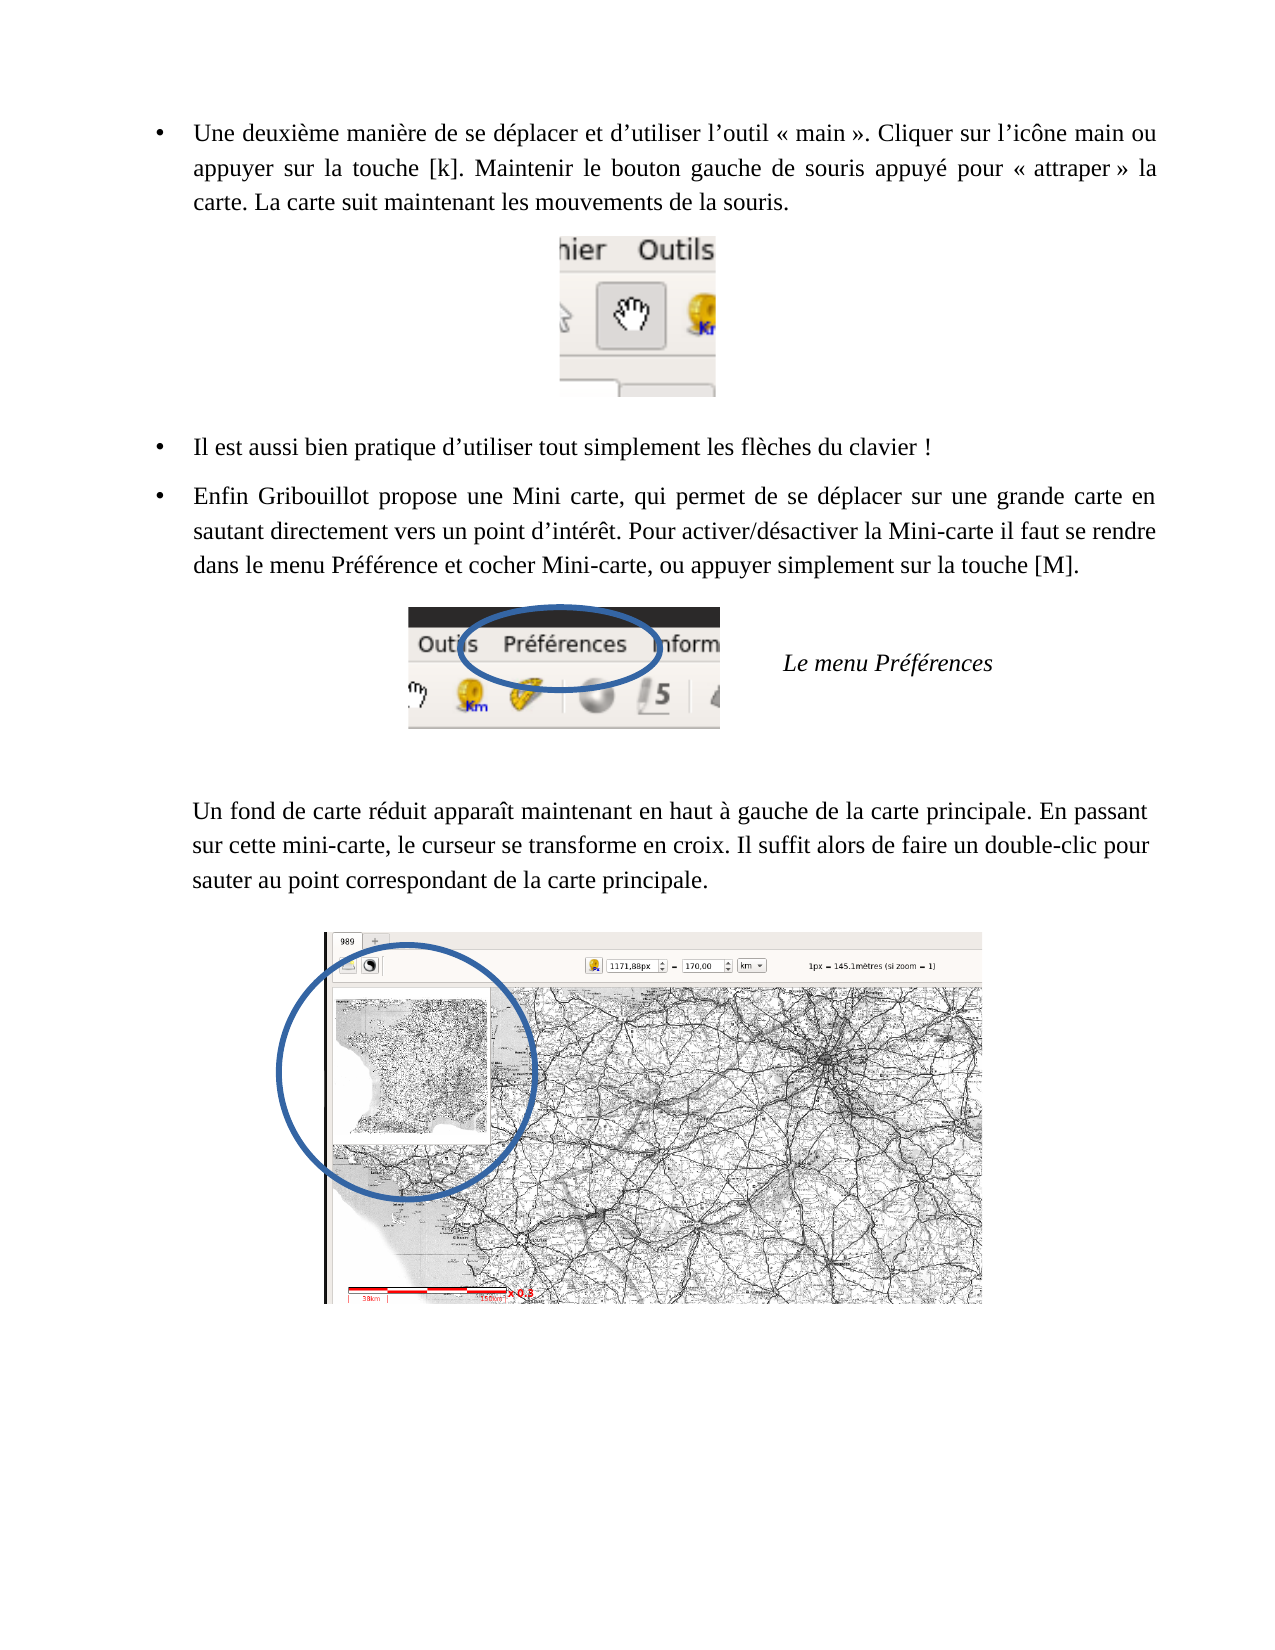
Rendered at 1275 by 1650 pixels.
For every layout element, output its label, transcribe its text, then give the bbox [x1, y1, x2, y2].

picture [408, 607, 720, 729]
text Un fond de carte réduit apparaît maintenant en haut à gauche de la carte principale. En passant sur cette mini-carte, le curseur se transforme en croix. Il suffit alors de faire un double-clic pour sauter au point correspondant de la carte principale. [118, 796, 1157, 893]
text [118, 648, 408, 677]
text Le menu Préférences [720, 648, 1157, 677]
list Enfin Gribouillot propose une Mini carte, qui permet de se déplacer sur une grande carte en sautant directement vers un point d’intérêt. Pour activer/désactiver la Mini-carte il faut se rendre dans le menu Préférence et cocher Mini-carte, ou appuyer simplement sur la touche [M]. [156, 481, 1157, 579]
list Il est aussi bien pratique d’utiliser tout simplement les flèches du clavier ! [156, 432, 1157, 461]
picture [324, 948, 532, 1196]
picture [464, 611, 657, 687]
picture [324, 932, 983, 1304]
picture [559, 236, 716, 397]
list Une deuxième manière de se déplacer et d’utiliser l’outil « main ». Cliquer sur l’icône main ou appuyer sur la touche [k]. Maintenir le bouton gauche de souris appuyé pour « attraper » la carte. La carte suit maintenant les mouvements de la souris. [156, 118, 1157, 216]
